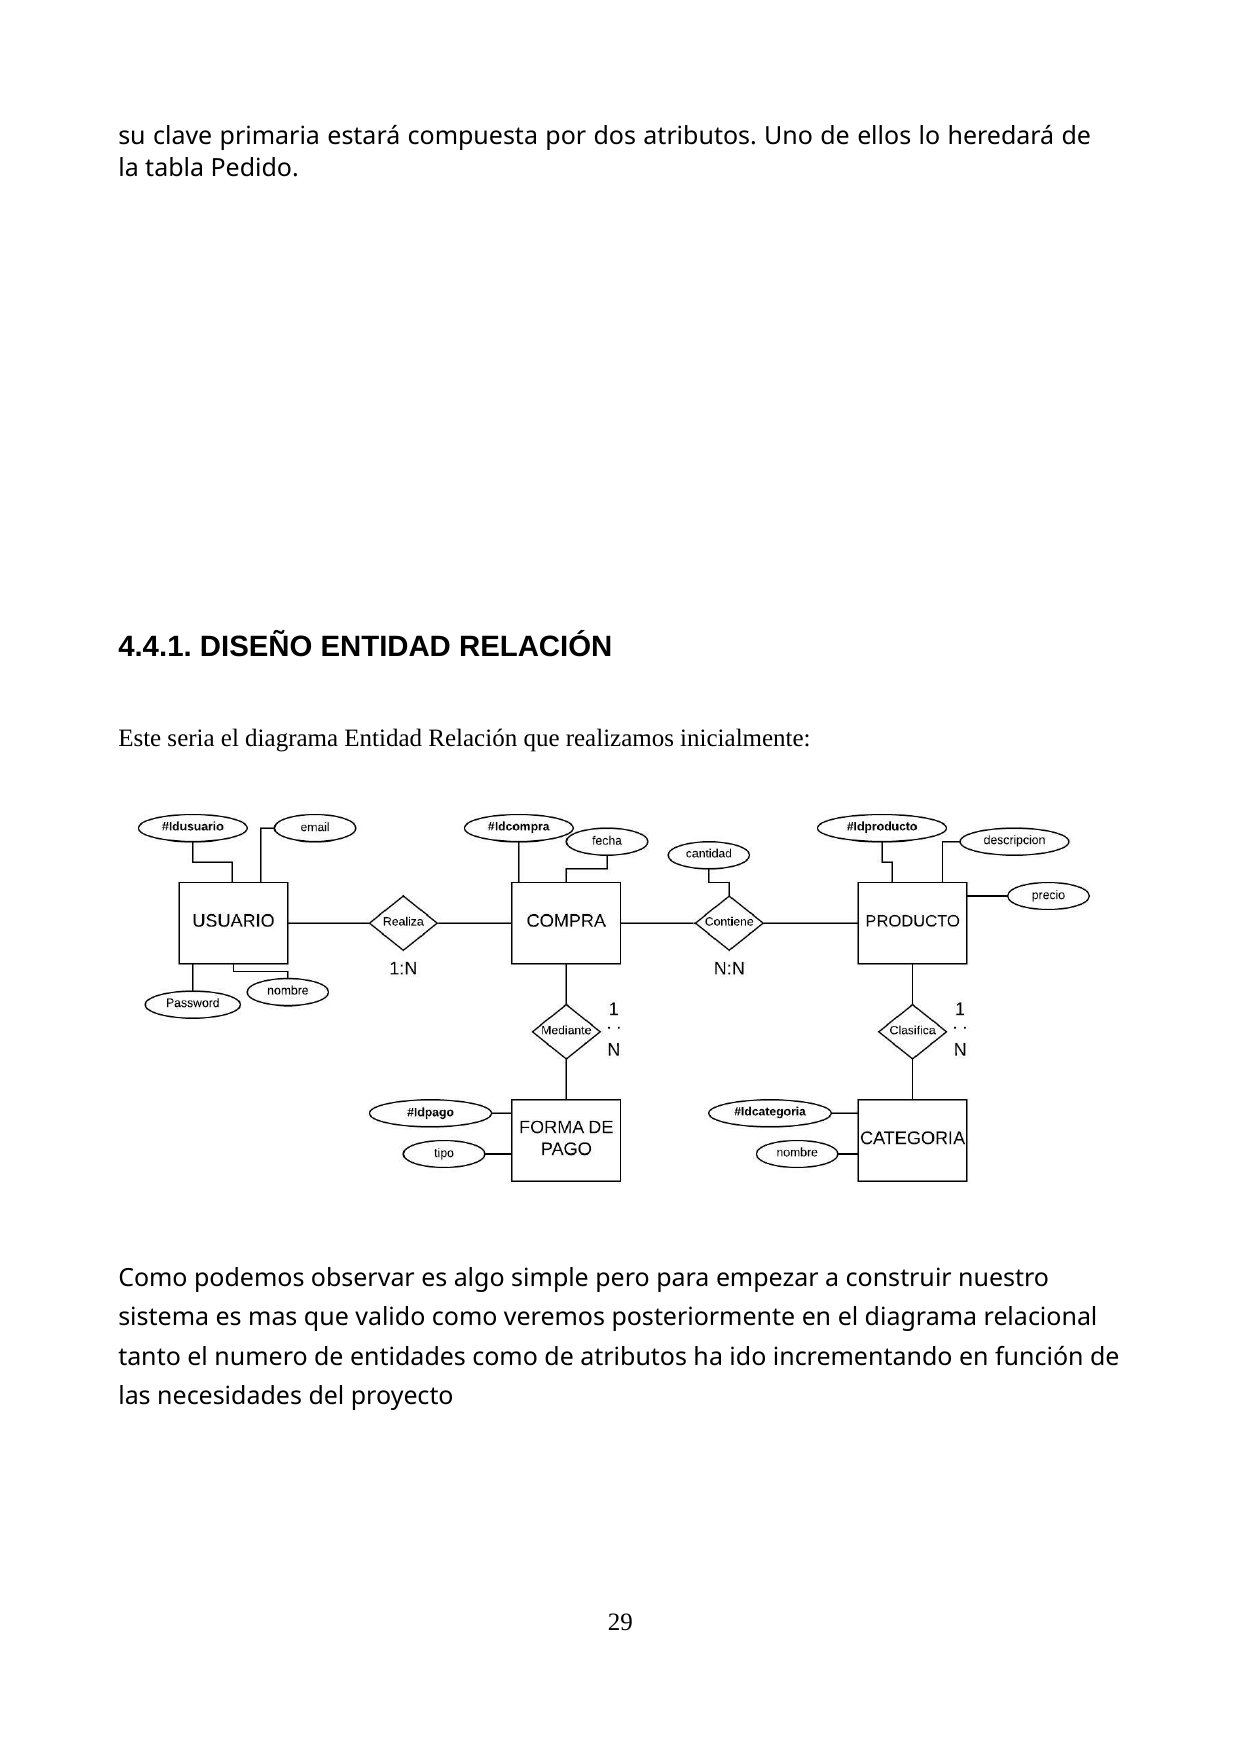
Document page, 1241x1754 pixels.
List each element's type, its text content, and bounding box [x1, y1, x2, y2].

subtitle 4.4.1. DISEÑO ENTIDAD RELACIÓN [118, 629, 1122, 663]
picture [111, 787, 1116, 1208]
text Como podemos observar es algo simple pero para empezar a construir nuestro sistema es mas que valido como veremos posteriormente en el diagrama relacional tanto el numero de entidades como de atributos ha ido incrementando en función de las necesidades del proyecto [118, 1260, 1122, 1411]
text Este seria el diagrama Entidad Relación que realizamos inicialmente: [118, 723, 1122, 752]
text su clave primaria estará compuesta por dos atributos. Uno de ellos lo heredará de la tabla Pedido. [118, 118, 1093, 183]
